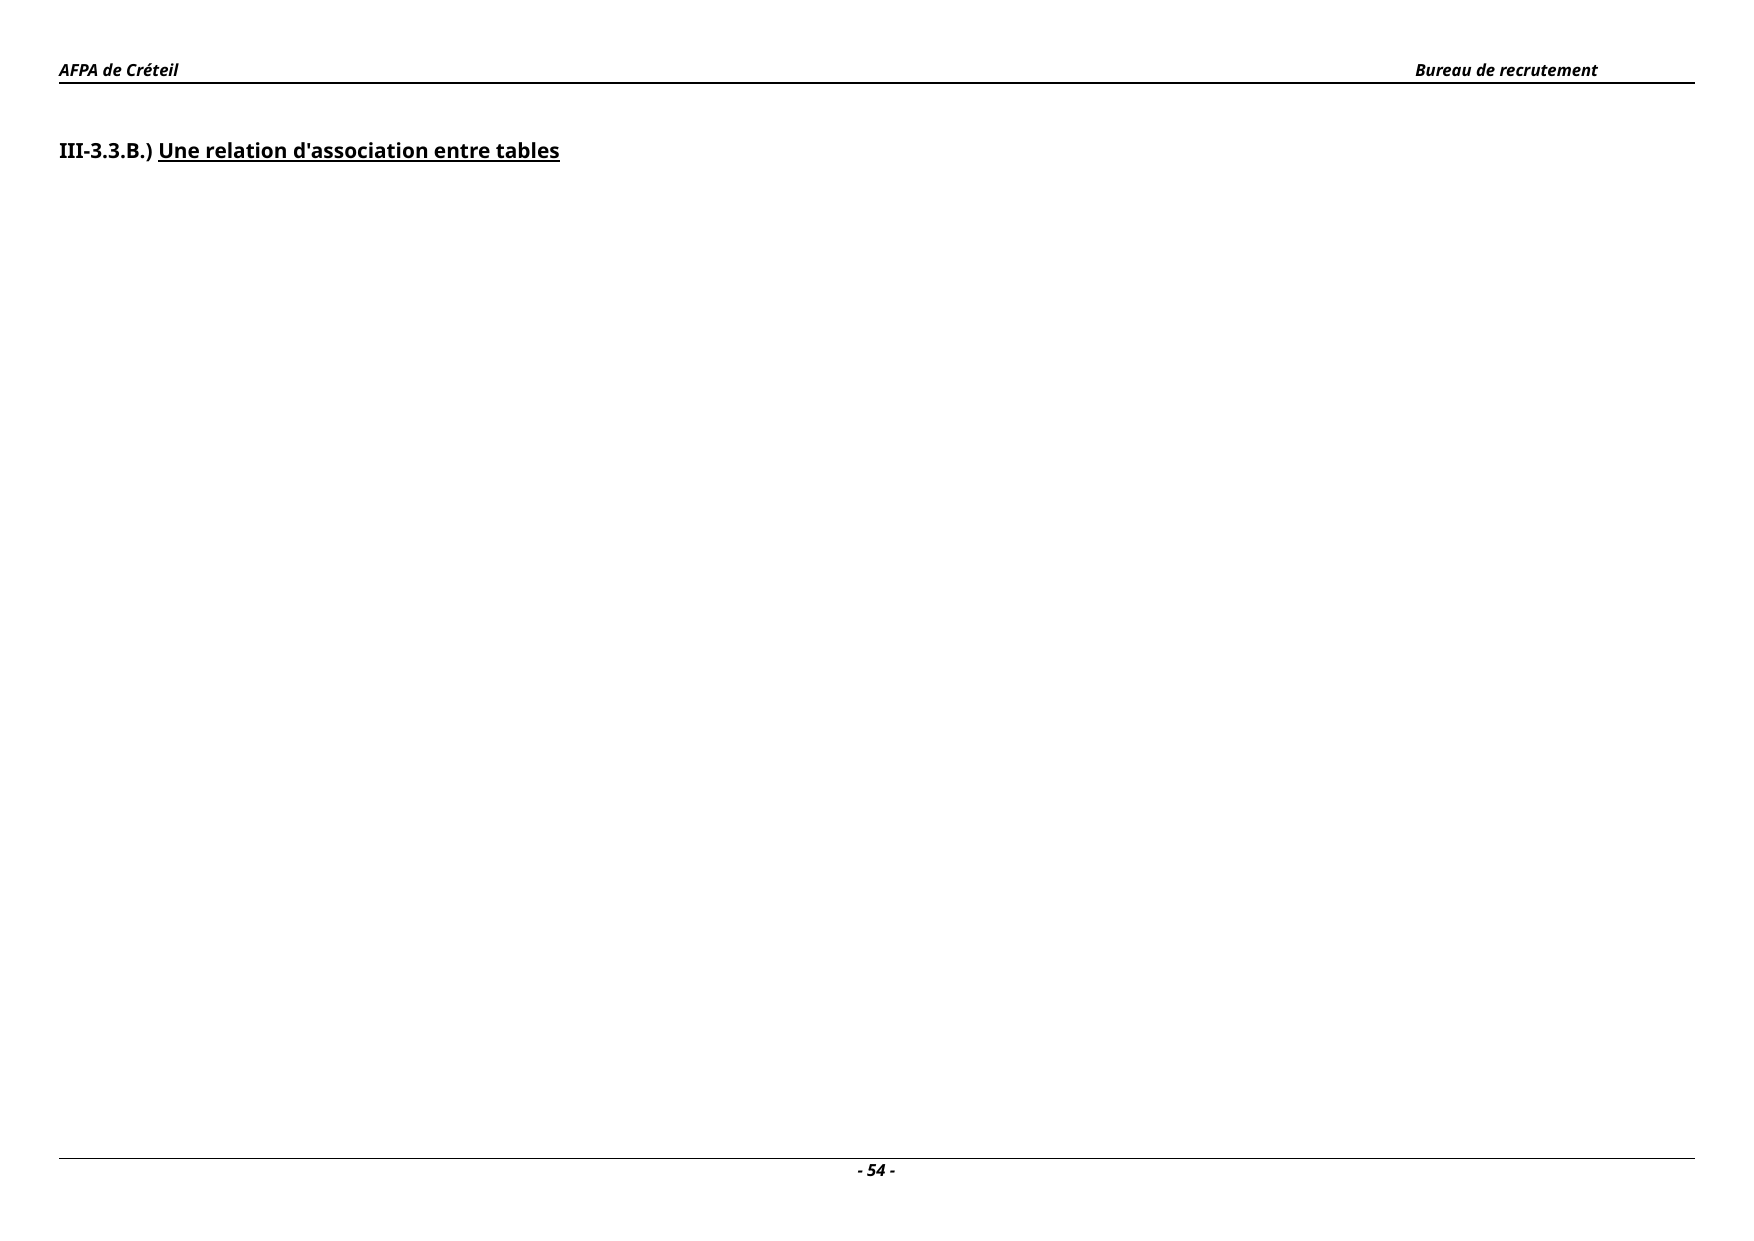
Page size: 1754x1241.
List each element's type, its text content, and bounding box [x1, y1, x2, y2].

text III-3.3.B.) Une relation d'association entre tables [59, 136, 1695, 164]
